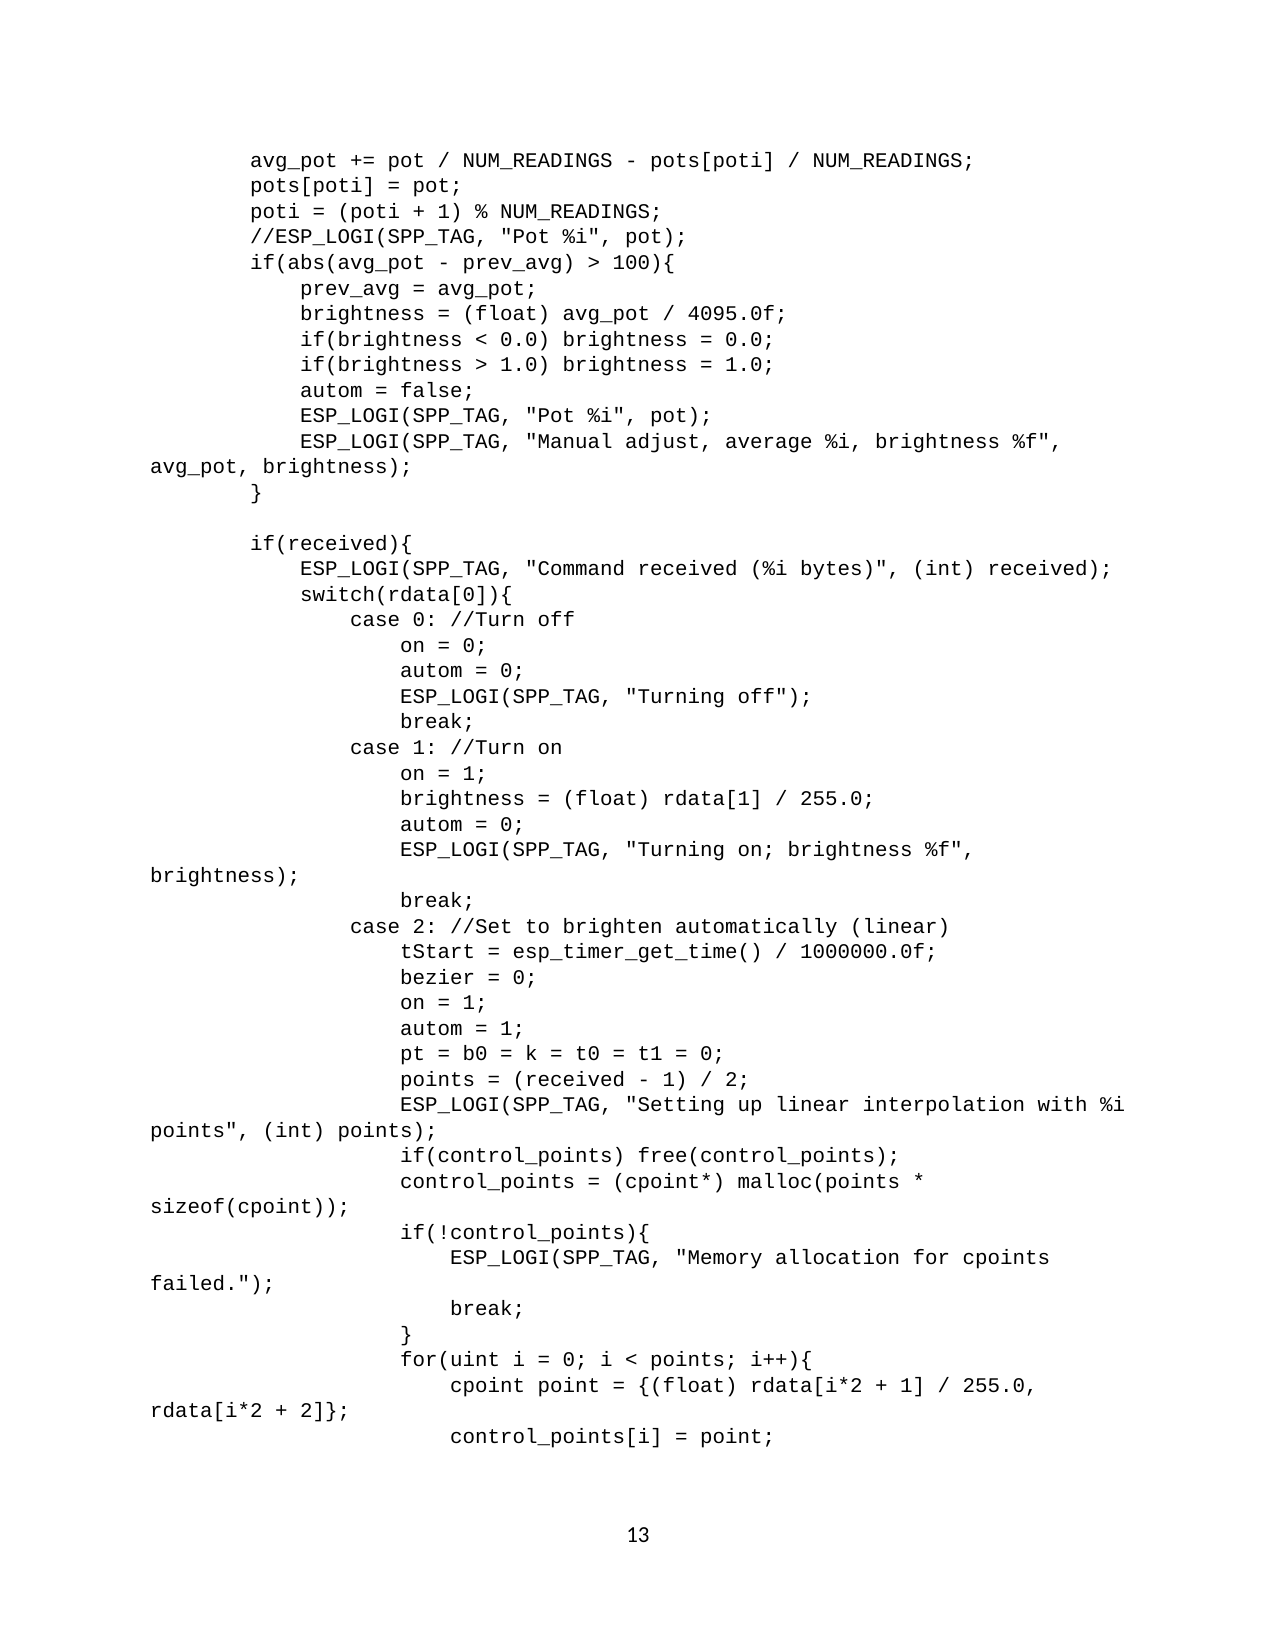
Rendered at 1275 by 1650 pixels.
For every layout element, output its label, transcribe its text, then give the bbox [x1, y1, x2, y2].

text ESP_LOGI(SPP_TAG, "Memory allocation for cpoints failed."); [150, 1247, 1125, 1297]
text for(uint i = 0; i < points; i++){ [150, 1349, 1125, 1373]
text } [150, 1324, 1125, 1348]
text control_points[i] = point; [150, 1426, 1125, 1450]
text points = (received - 1) / 2; [150, 1069, 1125, 1092]
text pt = b0 = k = t0 = t1 = 0; [150, 1043, 1125, 1067]
text break; [150, 711, 1125, 735]
text switch(rdata[0]){ [150, 584, 1125, 607]
text if(brightness < 0.0) brightness = 0.0; [150, 329, 1125, 352]
text case 1: //Turn on [150, 737, 1125, 761]
text ESP_LOGI(SPP_TAG, "Turning on; brightness %f", brightness); [150, 839, 1125, 888]
text break; [150, 890, 1125, 914]
text if(!control_points){ [150, 1222, 1125, 1246]
text on = 0; [150, 635, 1125, 658]
text autom = 0; [150, 660, 1125, 684]
text poti = (poti + 1) % NUM_READINGS; [150, 201, 1125, 225]
text ESP_LOGI(SPP_TAG, "Setting up linear interpolation with %i points", (int) points); [150, 1094, 1125, 1143]
text case 2: //Set to brighten automatically (linear) [150, 916, 1125, 939]
text brightness = (float) rdata[1] / 255.0; [150, 788, 1125, 812]
text autom = 0; [150, 813, 1125, 837]
text ESP_LOGI(SPP_TAG, "Turning off"); [150, 686, 1125, 709]
text break; [150, 1298, 1125, 1322]
text bezier = 0; [150, 967, 1125, 990]
text tStart = esp_timer_get_time() / 1000000.0f; [150, 941, 1125, 965]
text if(brightness > 1.0) brightness = 1.0; [150, 354, 1125, 378]
text ESP_LOGI(SPP_TAG, "Command received (%i bytes)", (int) received); [150, 558, 1125, 582]
text ESP_LOGI(SPP_TAG, "Pot %i", pot); [150, 405, 1125, 429]
text autom = false; [150, 380, 1125, 403]
text autom = 1; [150, 1018, 1125, 1041]
text control_points = (cpoint*) malloc(points * sizeof(cpoint)); [150, 1171, 1125, 1220]
text if(received){ [150, 533, 1125, 556]
text } [150, 482, 1125, 505]
text on = 1; [150, 992, 1125, 1016]
text if(control_points) free(control_points); [150, 1145, 1125, 1169]
text if(abs(avg_pot - prev_avg) > 100){ [150, 252, 1125, 276]
text ESP_LOGI(SPP_TAG, "Manual adjust, average %i, brightness %f", avg_pot, brightness); [150, 431, 1125, 480]
text //ESP_LOGI(SPP_TAG, "Pot %i", pot); [150, 227, 1125, 250]
text cpoint point = {(float) rdata[i*2 + 1] / 255.0, rdata[i*2 + 2]}; [150, 1375, 1125, 1424]
text pots[poti] = pot; [150, 176, 1125, 199]
text brightness = (float) avg_pot / 4095.0f; [150, 303, 1125, 327]
text avg_pot += pot / NUM_READINGS - pots[poti] / NUM_READINGS; [150, 150, 1125, 174]
text on = 1; [150, 762, 1125, 786]
text case 0: //Turn off [150, 609, 1125, 633]
text prev_avg = avg_pot; [150, 278, 1125, 301]
